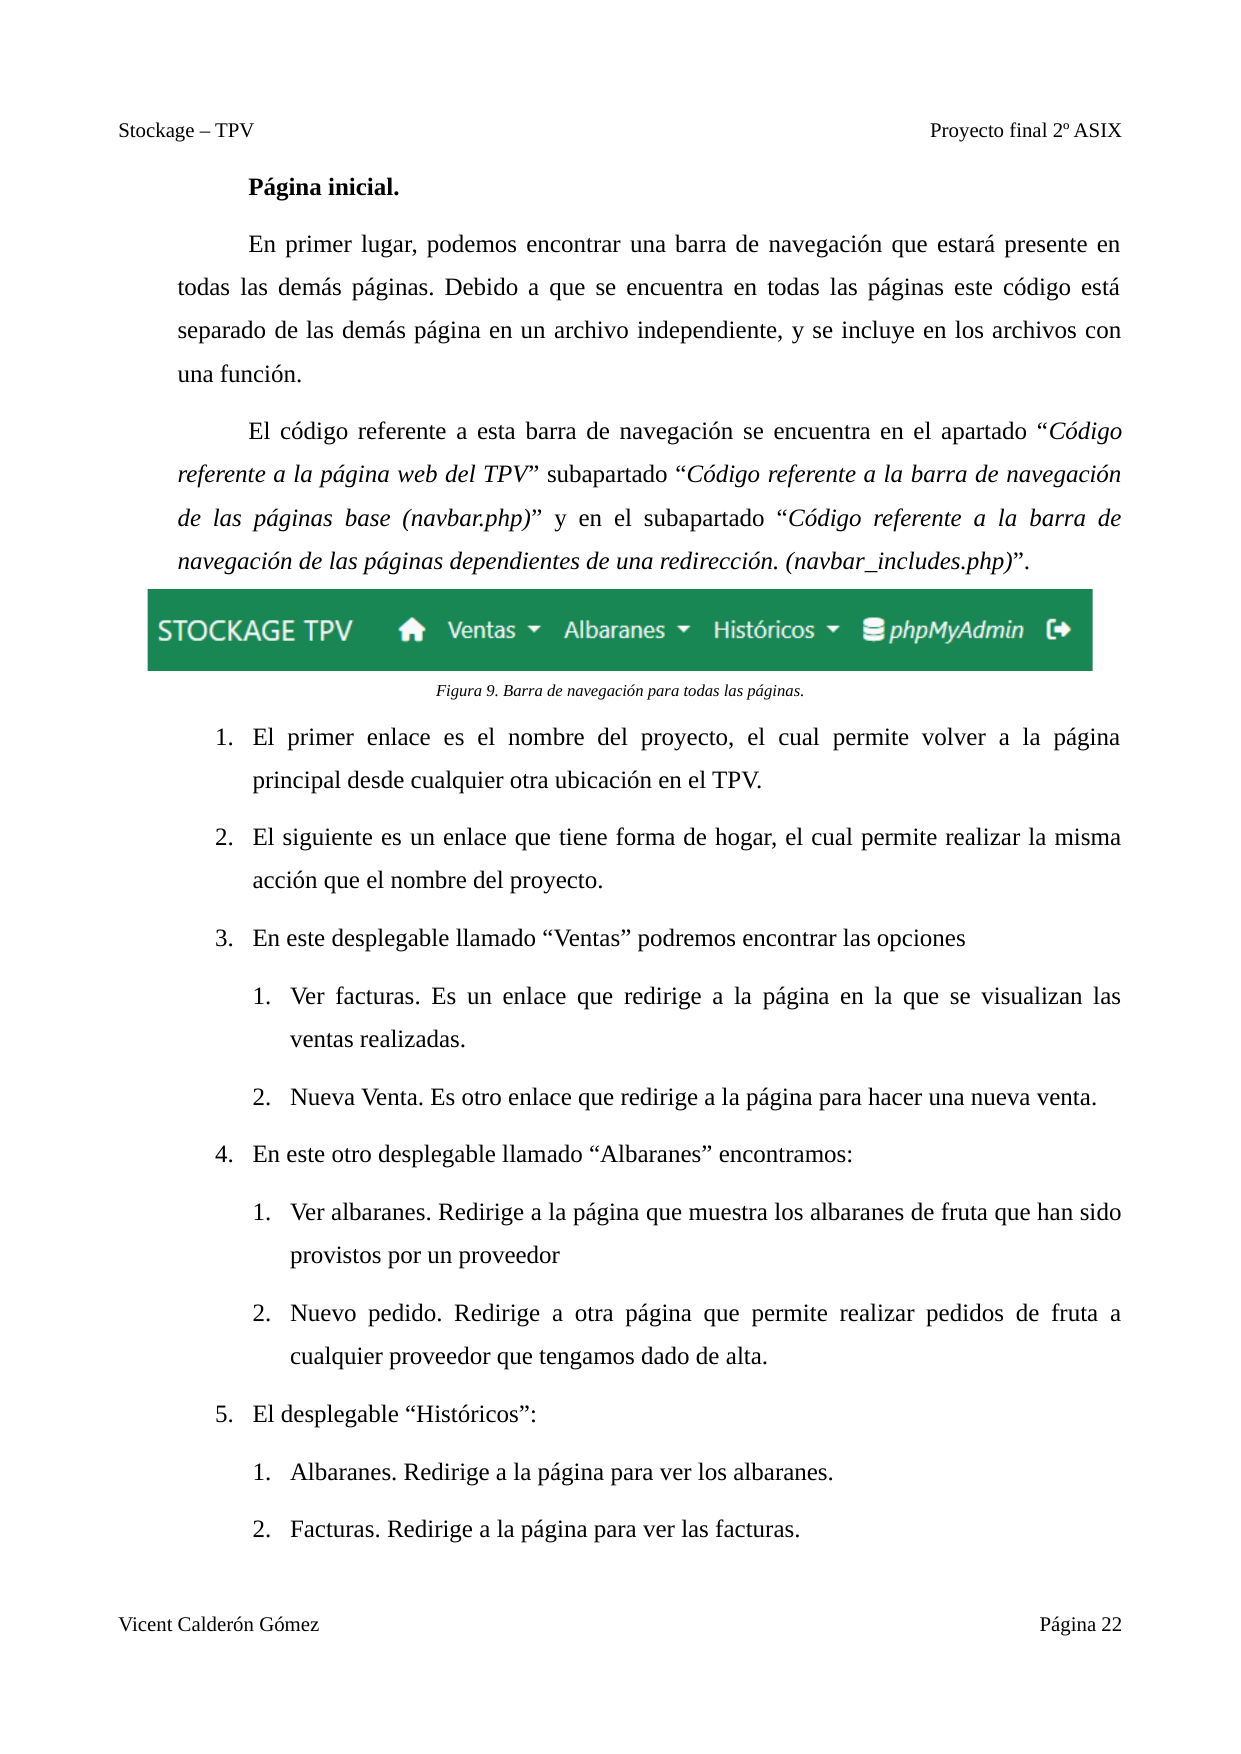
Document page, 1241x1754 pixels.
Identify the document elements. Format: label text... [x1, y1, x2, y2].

list Facturas. Redirige a la página para ver las facturas. [252, 1514, 1122, 1543]
list El primer enlace es el nombre del proyecto, el cual permite volver a la página principal desde cualquier otra ubicación en el TPV. [215, 722, 1122, 793]
picture [147, 589, 1093, 671]
list En este otro desplegable llamado “Albaranes” encontramos: [215, 1139, 1122, 1168]
list El siguiente es un enlace que tiene forma de hogar, el cual permite realizar la misma acción que el nombre del proyecto. [215, 822, 1122, 894]
list Ver albaranes. Redirige a la página que muestra los albaranes de fruta que han sido provistos por un proveedor [252, 1197, 1122, 1269]
list En este desplegable llamado “Ventas” podremos encontrar las opciones [215, 923, 1122, 952]
text Página inicial. [177, 172, 1122, 200]
text El código referente a esta barra de navegación se encuentra en el apartado “Código referente a la página web del TPV” subapartado “Código referente a la barra de navegación de las páginas base (navbar.php)” y en el subapartado “Código referente a la barra de navegación de las páginas dependientes de una redirección. (navbar_includes.php)”. [177, 416, 1122, 574]
list Ver facturas. Es un enlace que redirige a la página en la que se visualizan las ventas realizadas. [252, 981, 1122, 1053]
list Albaranes. Redirige a la página para ver los albaranes. [252, 1457, 1122, 1485]
text En primer lugar, podemos encontrar una barra de navegación que estará presente en todas las demás páginas. Debido a que se encuentra en todas las páginas este código está separado de las demás página en un archivo independiente, y se incluye en los archivos con una función. [177, 229, 1122, 387]
list Nueva Venta. Es otro enlace que redirige a la página para hacer una nueva venta. [252, 1082, 1122, 1111]
list Nuevo pedido. Redirige a otra página que permite realizar pedidos de fruta a cualquier proveedor que tengamos dado de alta. [252, 1298, 1122, 1370]
text Figura 9. Barra de navegación para todas las páginas. [118, 616, 1122, 699]
list El desplegable “Históricos”: [215, 1399, 1122, 1428]
